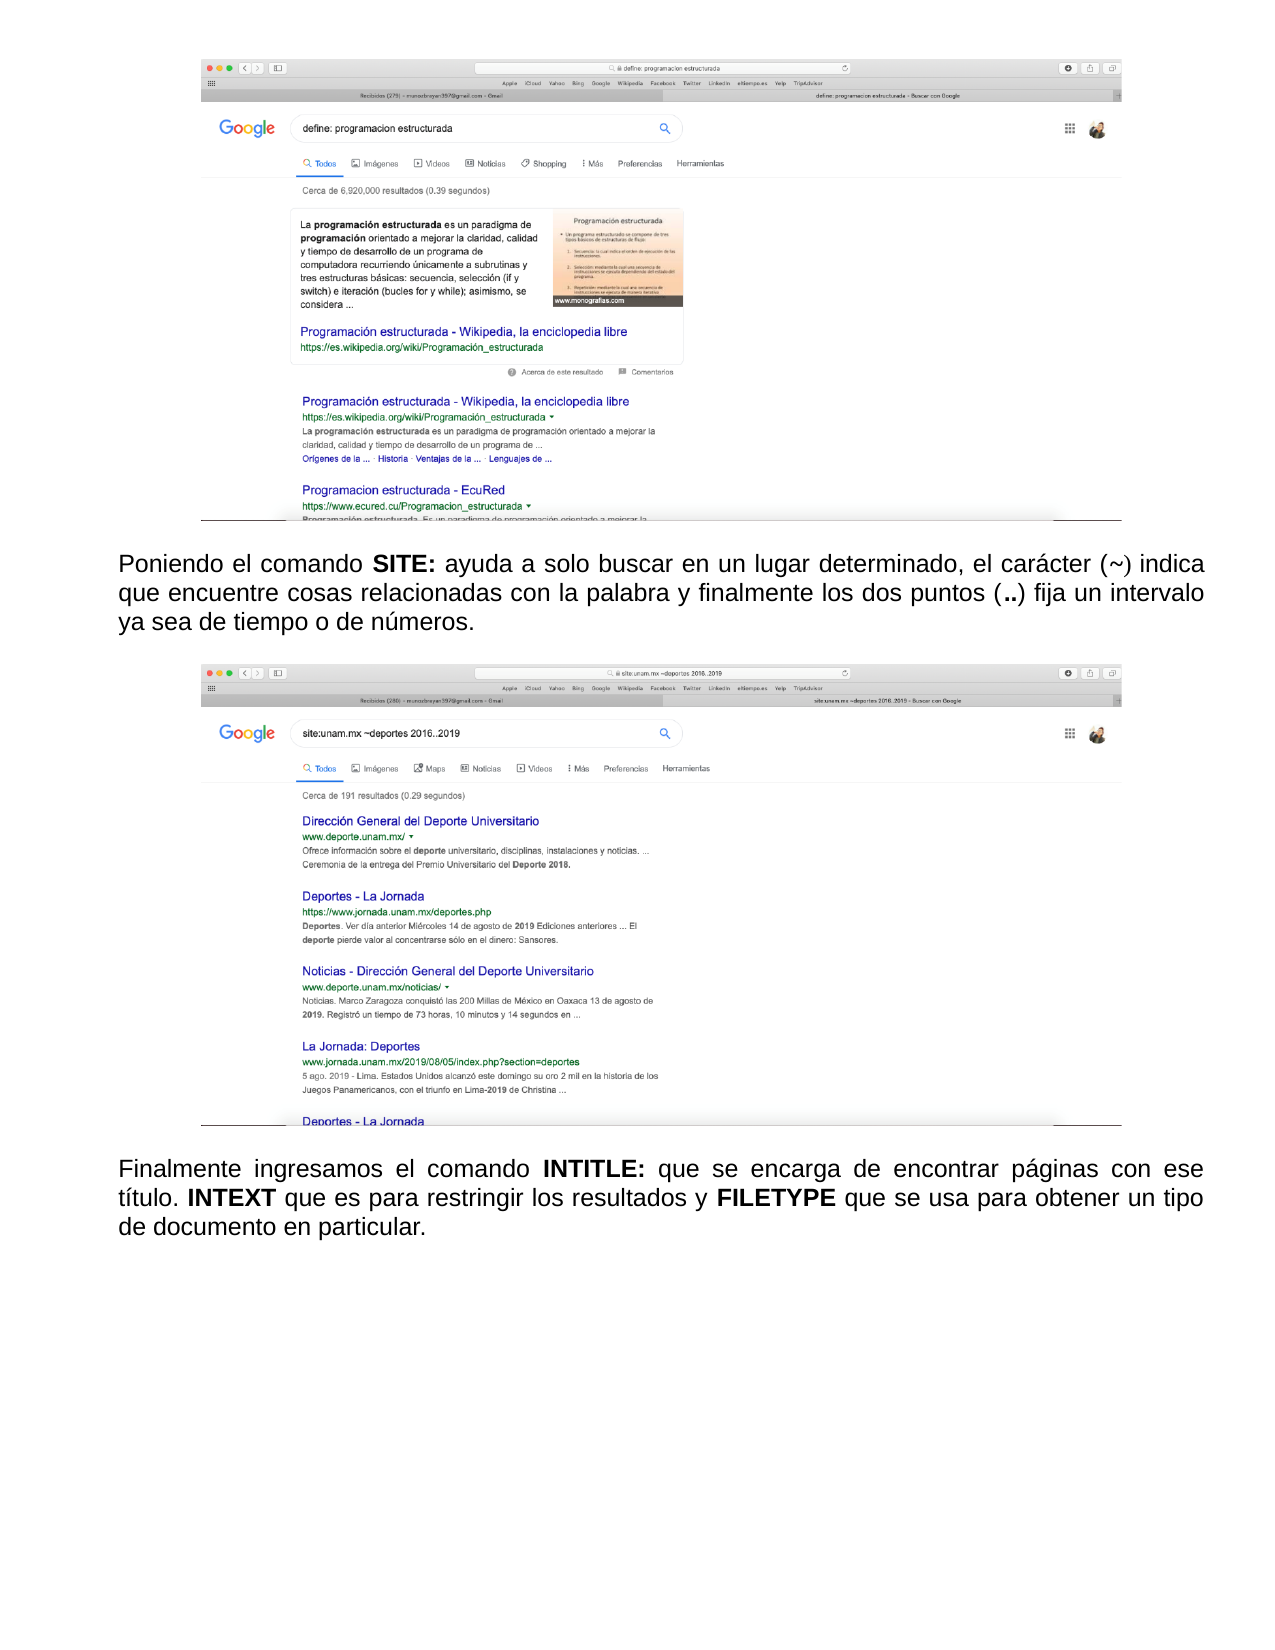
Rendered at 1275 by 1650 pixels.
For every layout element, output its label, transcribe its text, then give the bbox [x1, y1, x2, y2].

text Poniendo el comando SITE: ayuda a solo buscar en un lugar determinado, el carácter (~) indica que encuentre cosas relacionadas con la palabra y finalmente los dos puntos (..) fija un intervalo ya sea de tiempo o de números. [118, 549, 1205, 636]
text Finalmente ingresamos el comando INTITLE: que se encarga de encontrar páginas con ese título. INTEXT que es para restringir los resultados y FILETYPE que se usa para obtener un tipo de documento en particular. [118, 1154, 1205, 1241]
